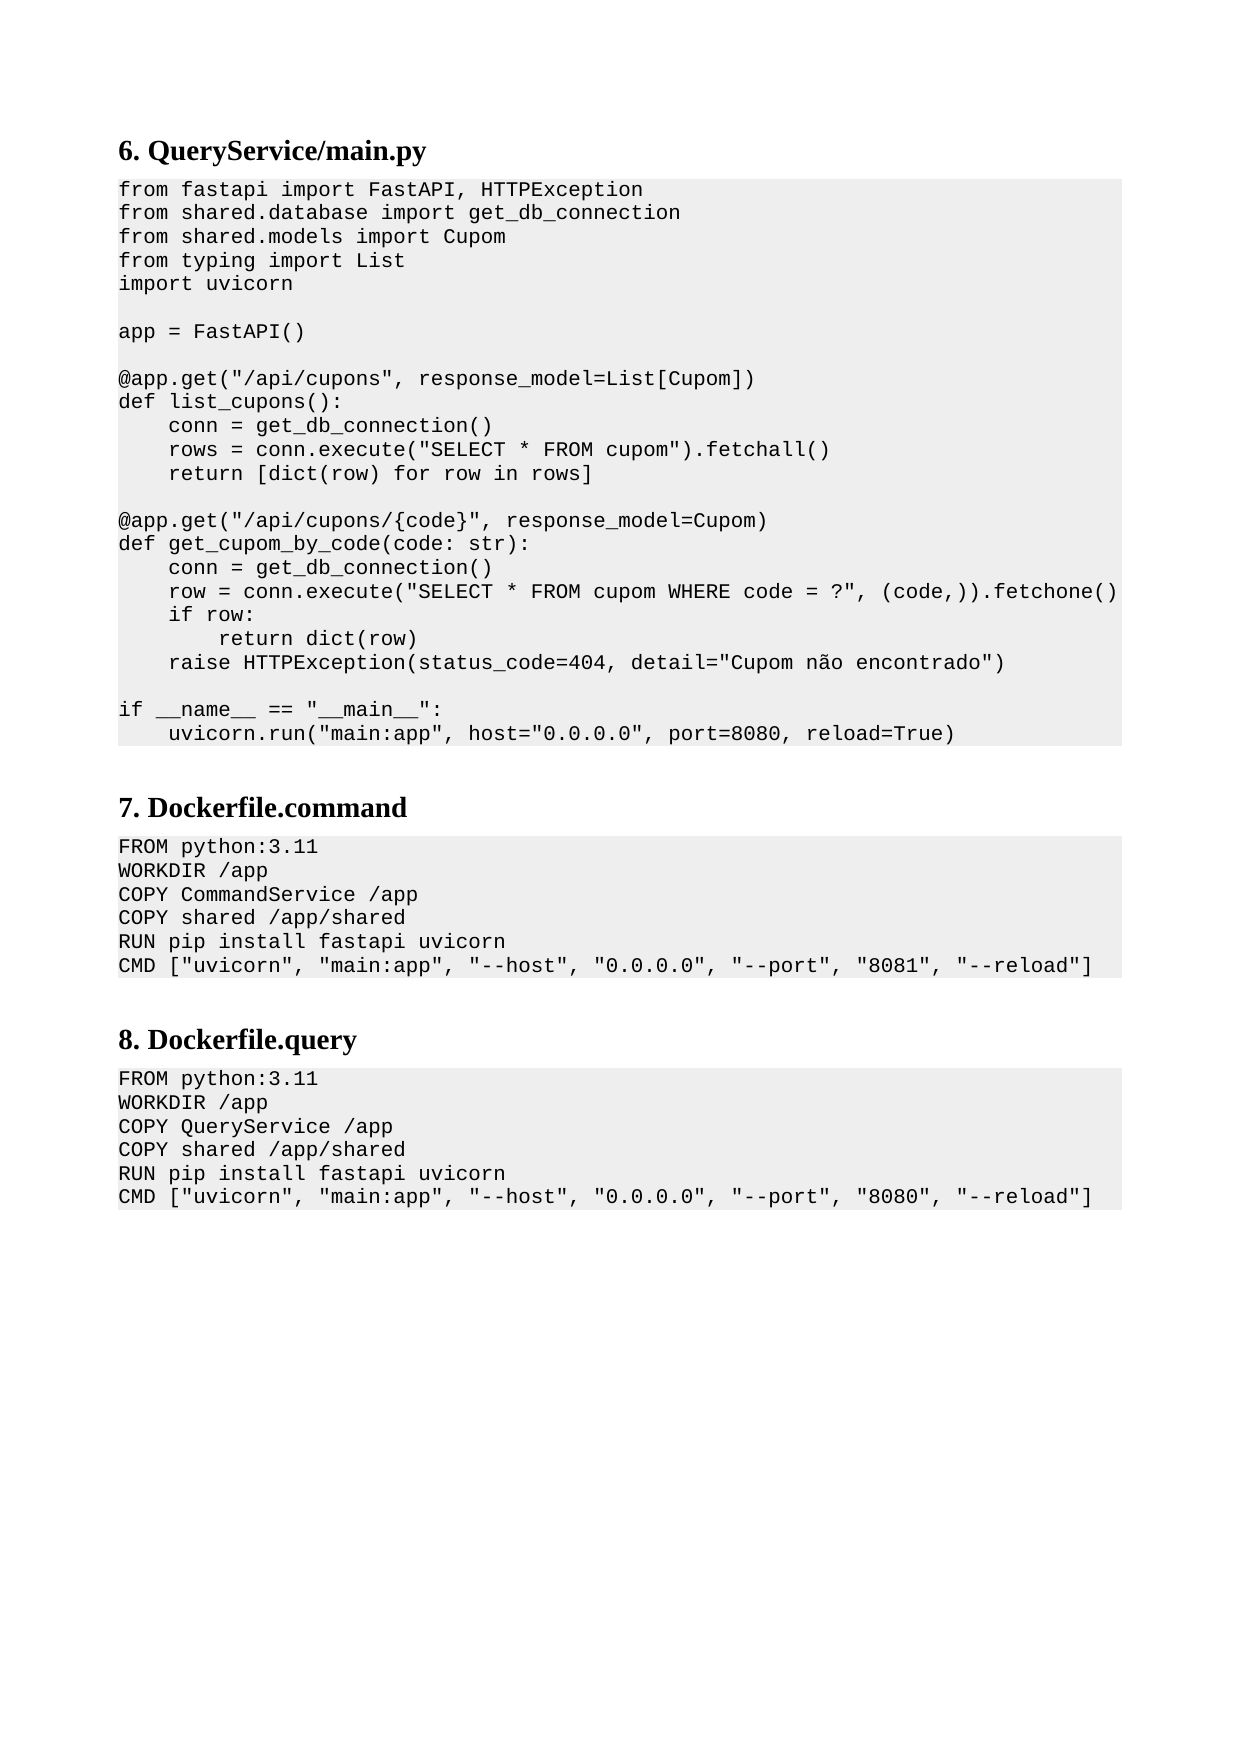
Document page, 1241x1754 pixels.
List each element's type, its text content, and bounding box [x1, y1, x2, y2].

text WORKDIR /app [118, 860, 1122, 884]
text app = FastAPI() [118, 321, 1122, 344]
subtitle 8. Dockerfile.query [118, 1022, 1122, 1056]
text return dict(row) [118, 628, 1122, 652]
text if row: [118, 604, 1122, 628]
text row = conn.execute("SELECT * FROM cupom WHERE code = ?", (code,)).fetchone() [118, 581, 1122, 604]
text WORKDIR /app [118, 1092, 1122, 1116]
text if __name__ == "__main__": [118, 699, 1122, 723]
text CMD ["uvicorn", "main:app", "--host", "0.0.0.0", "--port", "8080", "--reload"] [118, 1187, 1122, 1210]
text COPY shared /app/shared [118, 907, 1122, 931]
text COPY QueryService /app [118, 1116, 1122, 1139]
text from fastapi import FastAPI, HTTPException [118, 179, 1122, 202]
text rows = conn.execute("SELECT * FROM cupom").fetchall() [118, 439, 1122, 462]
text return [dict(row) for row in rows] [118, 462, 1122, 486]
text COPY shared /app/shared [118, 1139, 1122, 1163]
text conn = get_db_connection() [118, 415, 1122, 439]
text RUN pip install fastapi uvicorn [118, 931, 1122, 954]
text from shared.database import get_db_connection [118, 202, 1122, 226]
text COPY CommandService /app [118, 884, 1122, 907]
text uvicorn.run("main:app", host="0.0.0.0", port=8080, reload=True) [118, 723, 1122, 746]
text def get_cupom_by_code(code: str): [118, 533, 1122, 557]
text import uvicorn [118, 273, 1122, 297]
text @app.get("/api/cupons", response_model=List[Cupom]) [118, 368, 1122, 392]
text FROM python:3.11 [118, 1068, 1122, 1092]
text def list_cupons(): [118, 392, 1122, 415]
text @app.get("/api/cupons/{code}", response_model=Cupom) [118, 510, 1122, 533]
text from shared.models import Cupom [118, 226, 1122, 250]
subtitle 6. QueryService/main.py [118, 133, 1122, 166]
text CMD ["uvicorn", "main:app", "--host", "0.0.0.0", "--port", "8081", "--reload"] [118, 954, 1122, 978]
text raise HTTPException(status_code=404, detail="Cupom não encontrado") [118, 652, 1122, 675]
text from typing import List [118, 250, 1122, 273]
text conn = get_db_connection() [118, 557, 1122, 581]
subtitle 7. Dockerfile.command [118, 790, 1122, 824]
text RUN pip install fastapi uvicorn [118, 1163, 1122, 1187]
text FROM python:3.11 [118, 836, 1122, 860]
